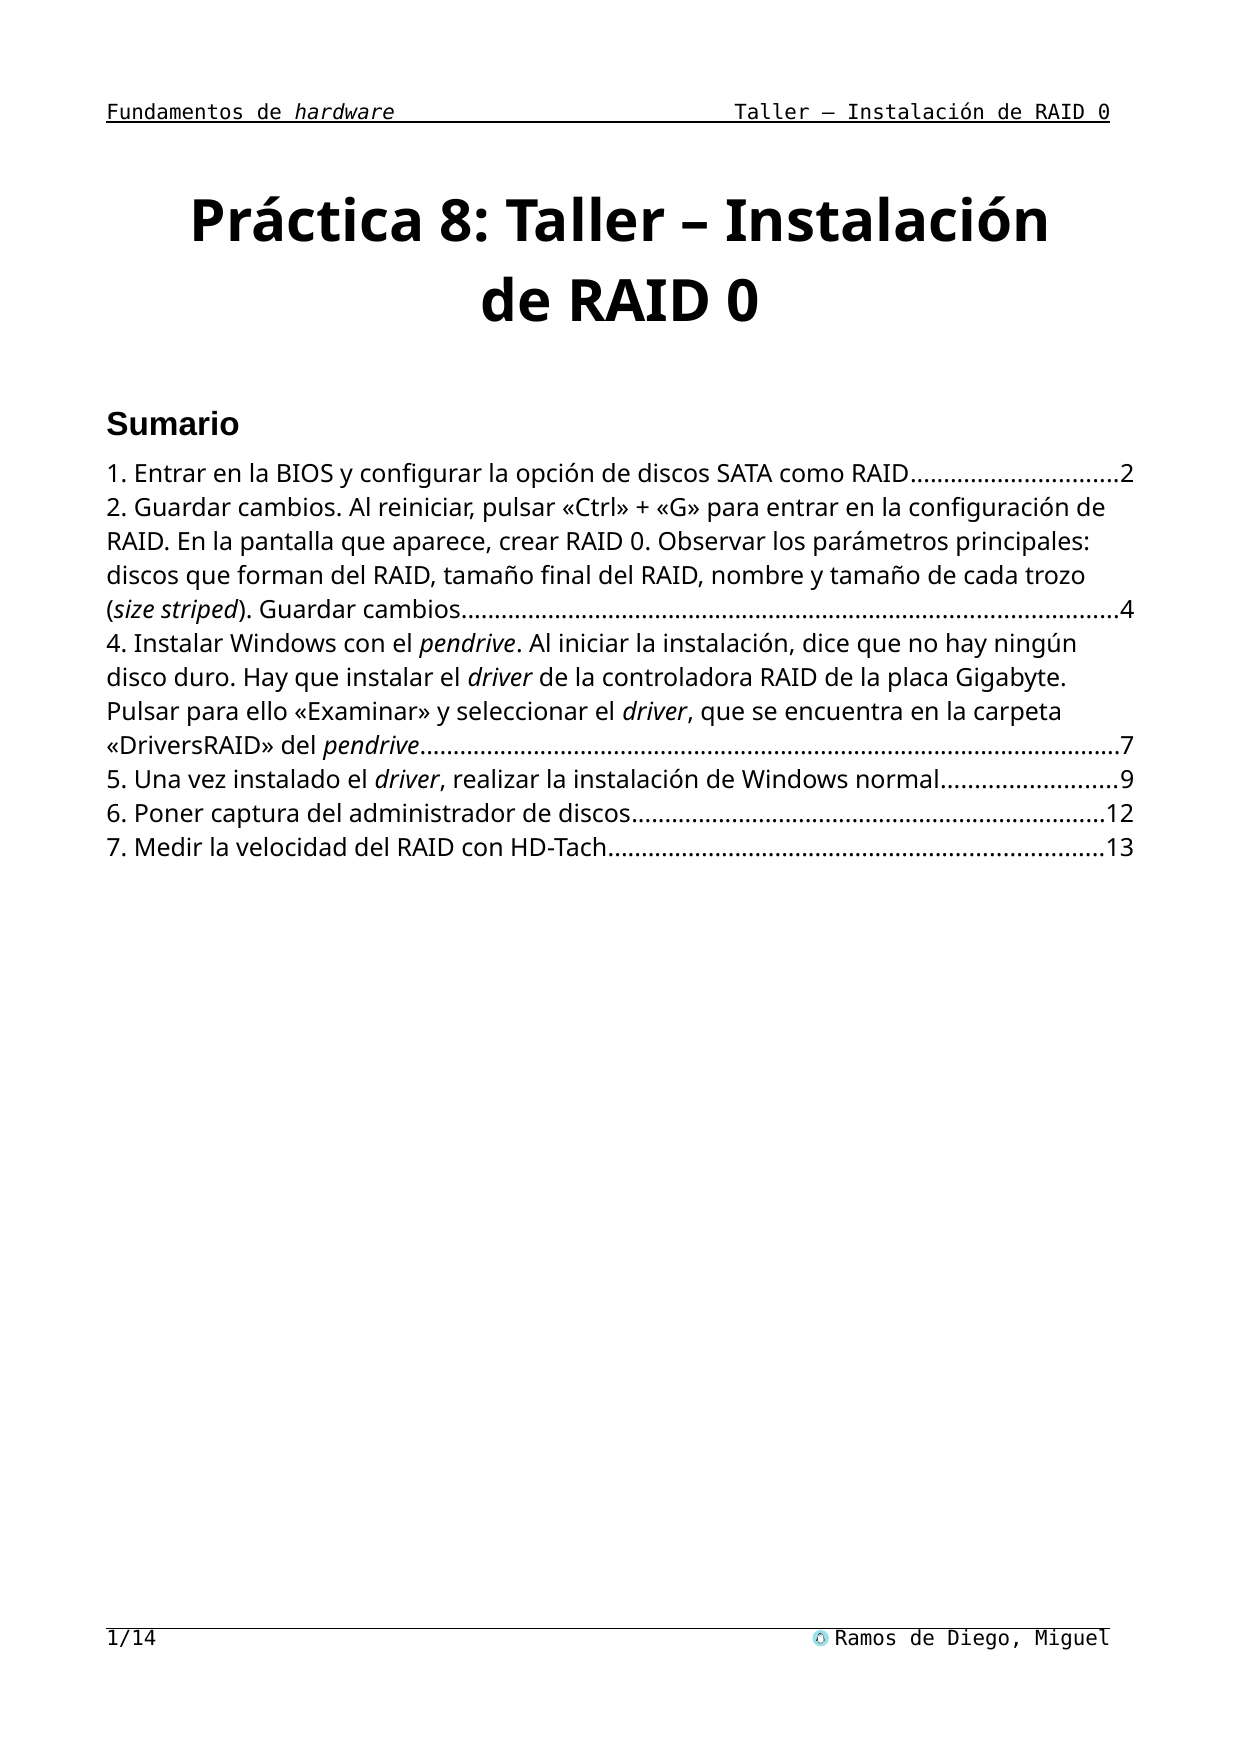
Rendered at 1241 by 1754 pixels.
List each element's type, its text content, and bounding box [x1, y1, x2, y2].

text 4. Instalar Windows con el pendrive. Al iniciar la instalación, dice que no hay ningún disco duro. Hay que instalar el driver de la controladora RAID de la placa Gigabyte. Pulsar para ello «Examinar» y seleccionar el driver, que se encuentra en la carpeta «DriversRAID» del pendrive 7 [106, 626, 1134, 762]
text 6. Poner captura del administrador de discos 12 [106, 796, 1134, 830]
text 7. Medir la velocidad del RAID con HD-Tach 13 [106, 830, 1134, 864]
text 1. Entrar en la BIOS y configurar la opción de discos SATA como RAID 2 [106, 455, 1134, 489]
title Práctica 8: Taller – Instalación de RAID 0 [106, 179, 1134, 338]
text 2. Guardar cambios. Al reiniciar, pulsar «Ctrl» + «G» para entrar en la configuración de RAID. En la pantalla que aparece, crear RAID 0. Observar los parámetros principales: discos que forman del RAID, tamaño final del RAID, nombre y tamaño de cada trozo (size striped). Guardar cambios. 4 [106, 489, 1134, 626]
text 5. Una vez instalado el driver, realizar la instalación de Windows normal 9 [106, 762, 1134, 796]
subtitle Sumario [106, 404, 1134, 443]
